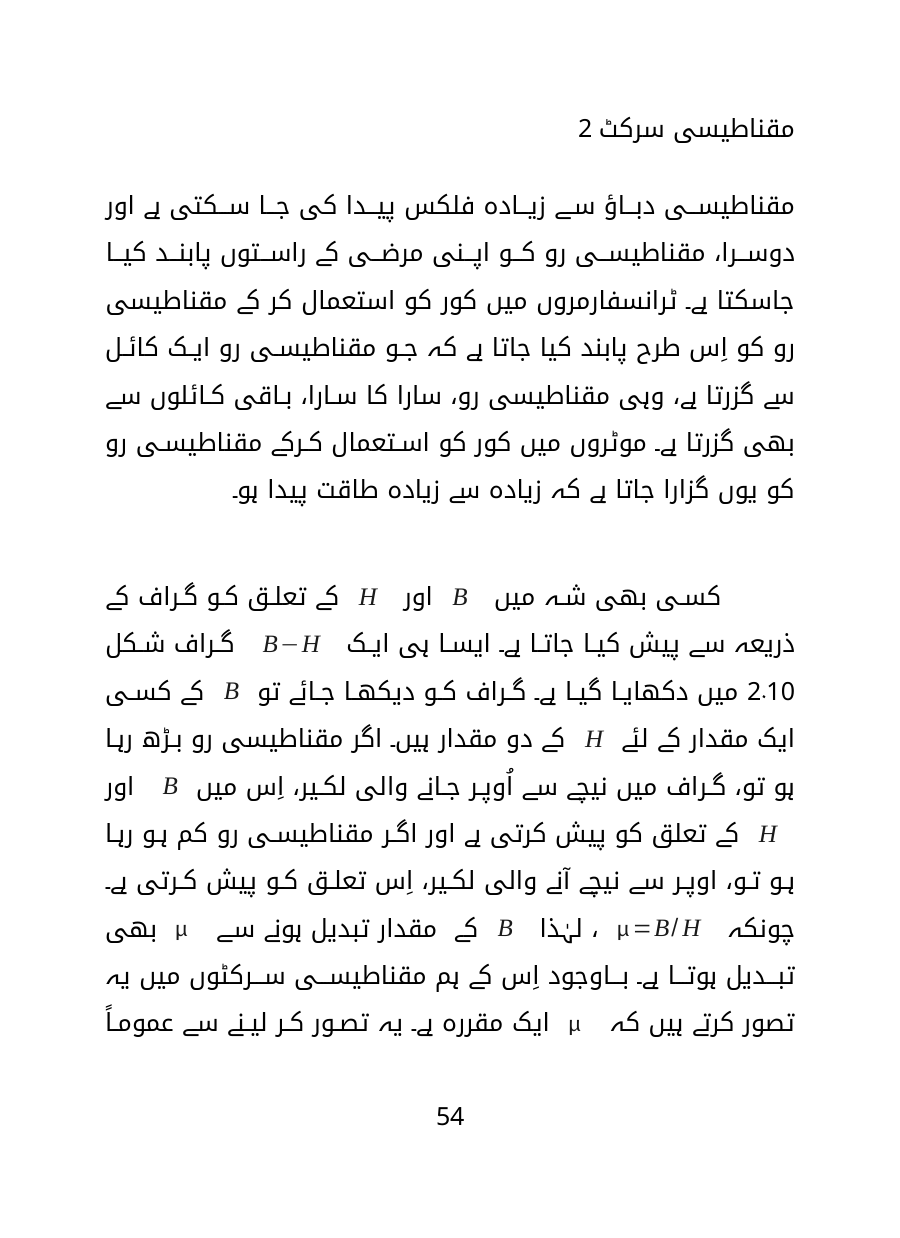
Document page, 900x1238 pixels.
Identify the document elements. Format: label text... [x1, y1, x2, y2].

text کسی بھی شہ میں اور کے تعلق کو گراف کے ذریعہ سے پیش کیا جاتا ہے۔ ایسا ہی ایک گراف شکل 2.10 میں دکھایا گیا ہے۔ گراف کو دیکھا جائے توکے کسی ایک مقدار کے لئےکے دو مقدار ہیں۔ اگر مقناطیسی رو بڑھ رہا ہو تو، گراف میں نیچے سے اُوپر جانے والی لکیر، اِس میں اور کے تعلق کو پیش کرتی ہے اور اگر مقناطیسی رو کم ہو رہا ہو تو، اوپر سے نیچے آنے والی لکیر، اِس تعلق کو پیش کرتی ہے۔ چونکہ ، لہٰذا کے مقدار تبدیل ہونے سے بھی تبدیل ہوتا ہے۔ باوجود اِس کے ہم مقناطیسی سرکٹوں میں یہ تصور کرتے ہیں کہ ایک مقررہ ہے۔ یہ تصور کر لینے سے عموماً جواب پر زیادہ اصر نہیں پڑتا۔ [105, 573, 795, 1047]
text مقناطیسی سرکٹوں میں کور استعمال کرنے سے دو طرح کے فوائد حاصل ہوتے ہیں۔ کور کے استعمال سے ایک تو کم مقناطیسی دباؤ سے زیادہ فلکس پیدا کی جا سکتی ہے اور دوسرا، مقناطیسی رو کو اپنی مرضی کے راستوں پابند کیا جاسکتا ہے۔ ٹرانسفارمروں میں کور کو استعمال کر کے مقناطیسی رو کو اِس طرح پابند کیا جاتا ہے کہ جو مقناطیسی رو ایک کائل سے گزرتا ہے، وہی مقناطیسی رو، سارا کا سارا، باقی کائلوں سے بھی گزرتا ہے۔ موٹروں میں کور کو استعمال کرکے مقناطیسی رو کو یوں گزارا جاتا ہے کہ زیادہ سے زیادہ طاقت پیدا ہو۔ [105, 182, 795, 514]
